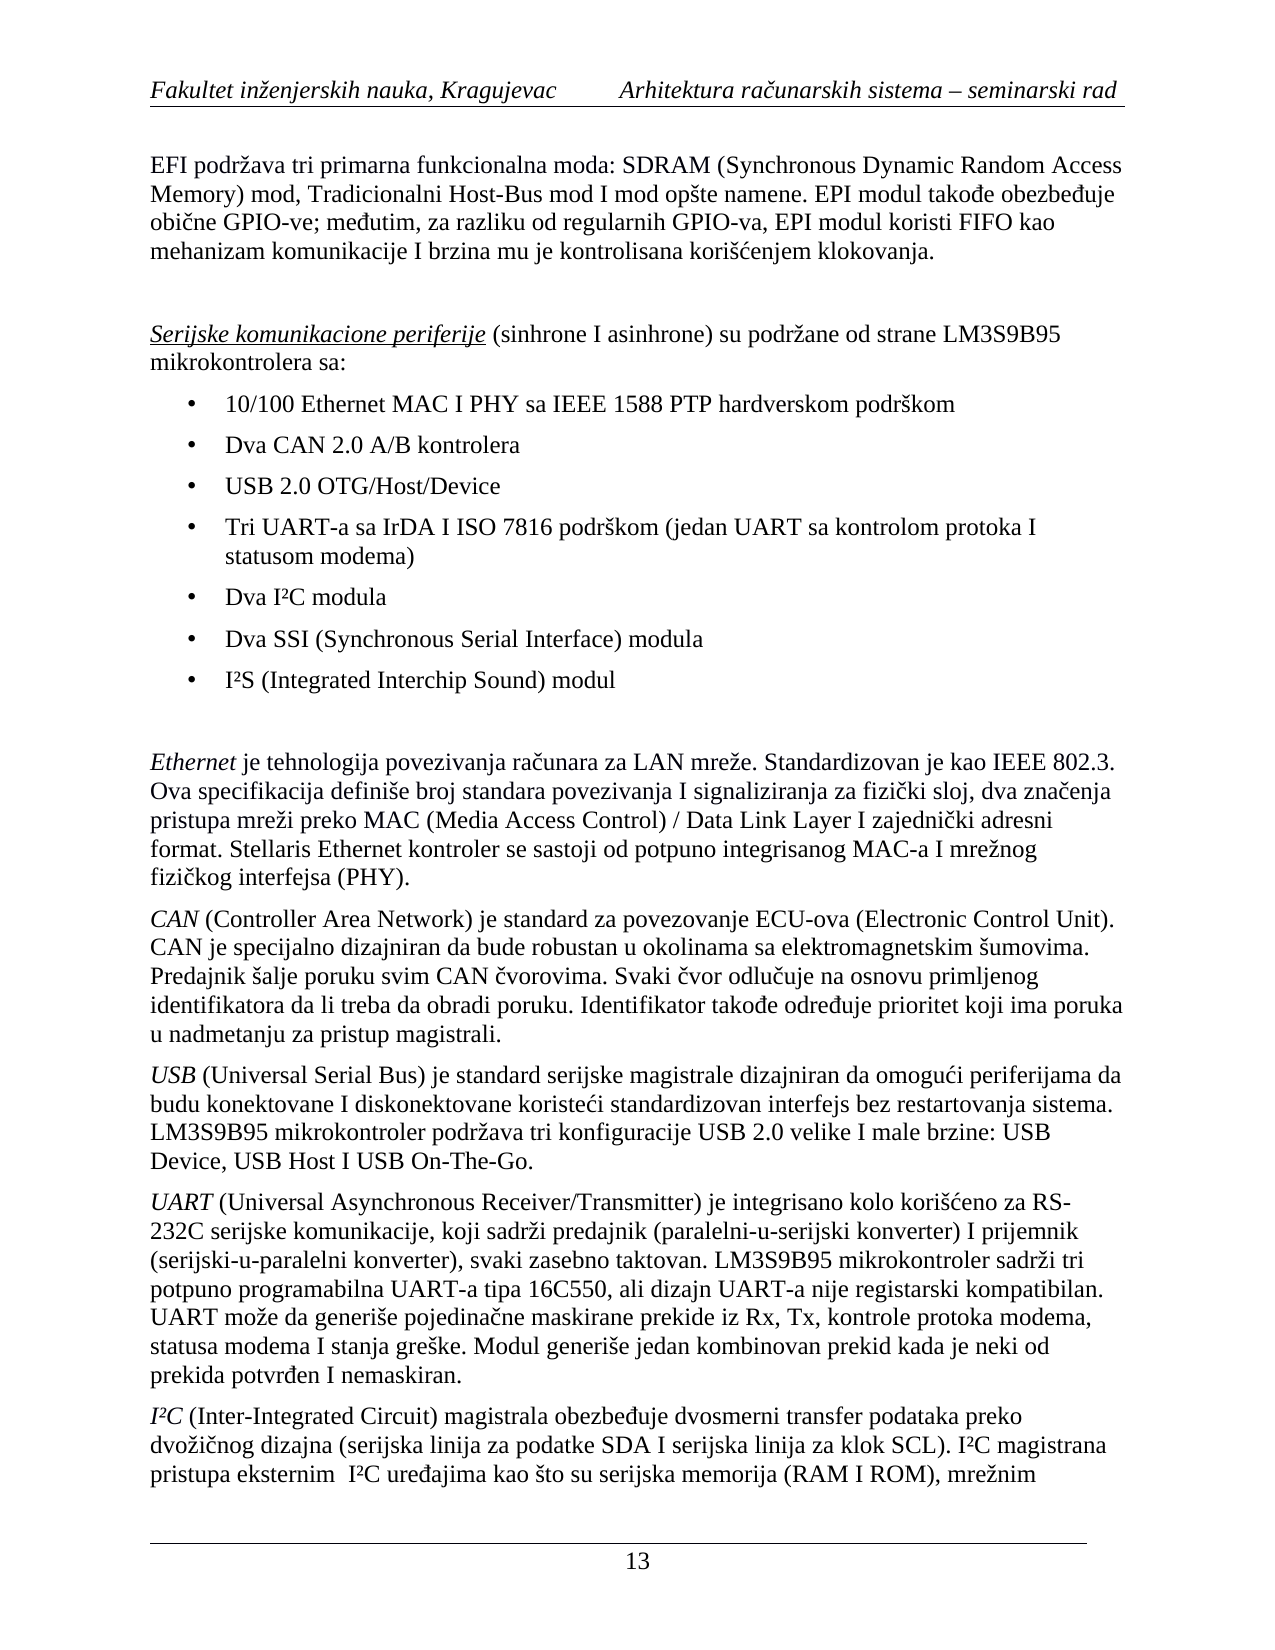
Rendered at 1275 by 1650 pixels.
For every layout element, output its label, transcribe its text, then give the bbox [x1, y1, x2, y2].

text UART (Universal Asynchronous Receiver/Transmitter) je integrisano kolo korišćeno za RS-232C serijske komunikacije, koji sadrži predajnik (paralelni-u-serijski konverter) I prijemnik (serijski-u-paralelni konverter), svaki zasebno taktovan. LM3S9B95 mikrokontroler sadrži tri potpuno programabilna UART-a tipa 16C550, ali dizajn UART-a nije registarski kompatibilan. UART može da generiše pojedinačne maskirane prekide iz Rx, Tx, kontrole protoka modema, statusa modema I stanja greške. Modul generiše jedan kombinovan prekid kada je neki od prekida potvrđen I nemaskiran. [150, 1187, 1125, 1389]
list 10/100 Ethernet MAC I PHY sa IEEE 1588 PTP hardverskom podrškom [187, 389, 1125, 417]
list I²S (Integrated Interchip Sound) modul [187, 665, 1125, 694]
text Serijske komunikacione periferije (sinhrone I asinhrone) su podržane od strane LM3S9B95 mikrokontrolera sa: [150, 319, 1125, 376]
text Ethernet je tehnologija povezivanja računara za LAN mreže. Standardizovan je kao IEEE 802.3. Ova specifikacija definiše broj standara povezivanja I signaliziranja za fizički sloj, dva značenja pristupa mreži preko MAC (Media Access Control) / Data Link Layer I zajednički adresni format. Stellaris Ethernet kontroler se sastoji od potpuno integrisanog MAC-a I mrežnog fizičkog interfejsa (PHY). [150, 747, 1125, 891]
list Tri UART-a sa IrDA I ISO 7816 podrškom (jedan UART sa kontrolom protoka I statusom modema) [187, 512, 1125, 570]
list Dva SSI (Synchronous Serial Interface) modula [187, 624, 1125, 652]
text I²C (Inter-Integrated Circuit) magistrala obezbeđuje dvosmerni transfer podataka preko dvožičnog dizajna (serijska linija za podatke SDA I serijska linija za klok SCL). I²C magistrana pristupa eksternim I²C uređajima kao što su serijska memorija (RAM I ROM), mrežnim [150, 1401, 1125, 1487]
text USB (Universal Serial Bus) je standard serijske magistrale dizajniran da omogući periferijama da budu konektovane I diskonektovane koristeći standardizovan interfejs bez restartovanja sistema. LM3S9B95 mikrokontroler podržava tri konfiguracije USB 2.0 velike I male brzine: USB Device, USB Host I USB On-The-Go. [150, 1060, 1125, 1175]
list Dva I²C modula [187, 582, 1125, 611]
list USB 2.0 OTG/Host/Device [187, 471, 1125, 500]
list Dva CAN 2.0 A/B kontrolera [187, 430, 1125, 459]
text CAN (Controller Area Network) je standard za povezovanje ECU-ova (Electronic Control Unit). CAN je specijalno dizajniran da bude robustan u okolinama sa elektromagnetskim šumovima. Predajnik šalje poruku svim CAN čvorovima. Svaki čvor odlučuje na osnovu primljenog identifikatora da li treba da obradi poruku. Identifikator takođe određuje prioritet koji ima poruka u nadmetanju za pristup magistrali. [150, 904, 1125, 1047]
text EFI podržava tri primarna funkcionalna moda: SDRAM (Synchronous Dynamic Random Access Memory) mod, Tradicionalni Host-Bus mod I mod opšte namene. EPI modul takođe obezbeđuje obične GPIO-ve; međutim, za razliku od regularnih GPIO-va, EPI modul koristi FIFO kao mehanizam komunikacije I brzina mu je kontrolisana korišćenjem klokovanja. [150, 150, 1125, 265]
